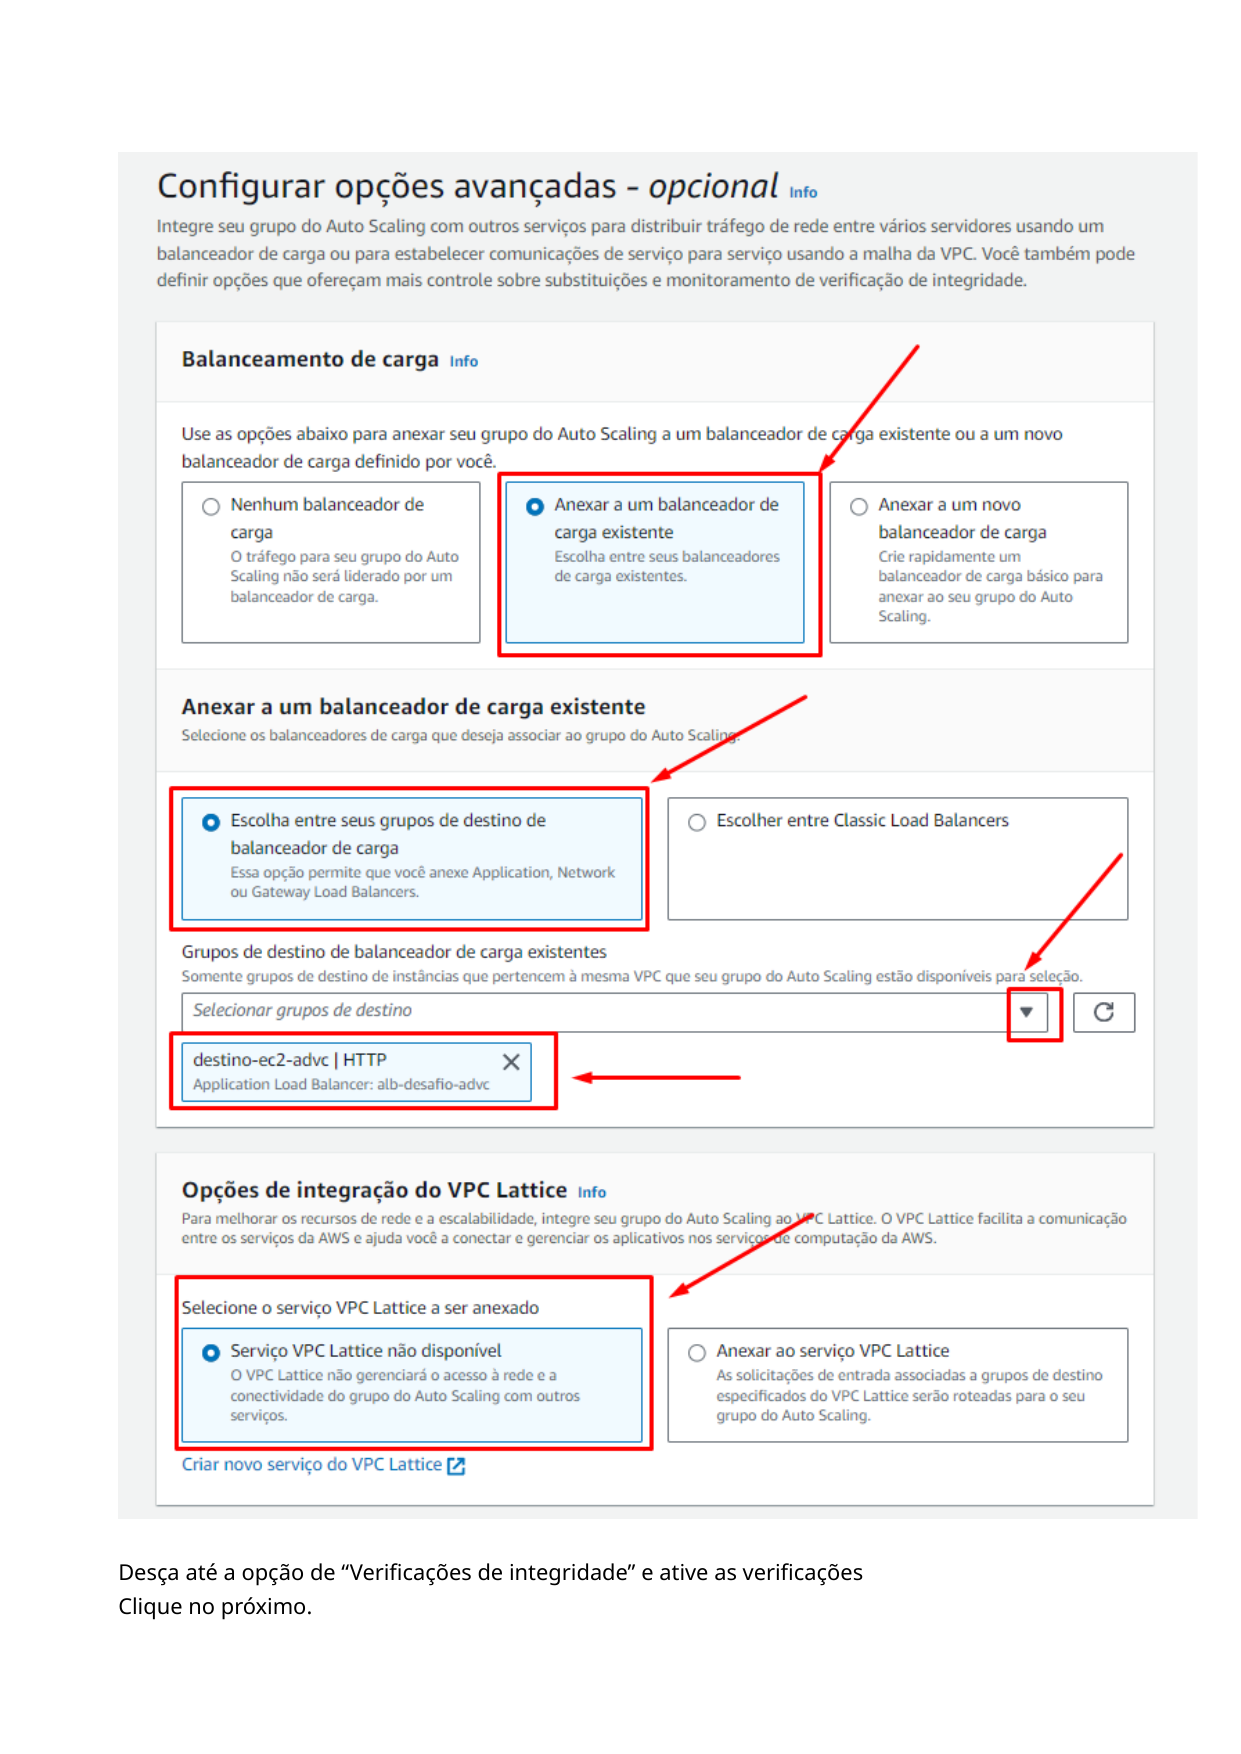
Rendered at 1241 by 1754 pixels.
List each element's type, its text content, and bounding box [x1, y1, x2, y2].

text Clique no próximo. [118, 1591, 1122, 1621]
text Desça até a opção de “Verificações de integridade” e ative as verificações [118, 1557, 1122, 1586]
picture [118, 152, 1198, 1519]
